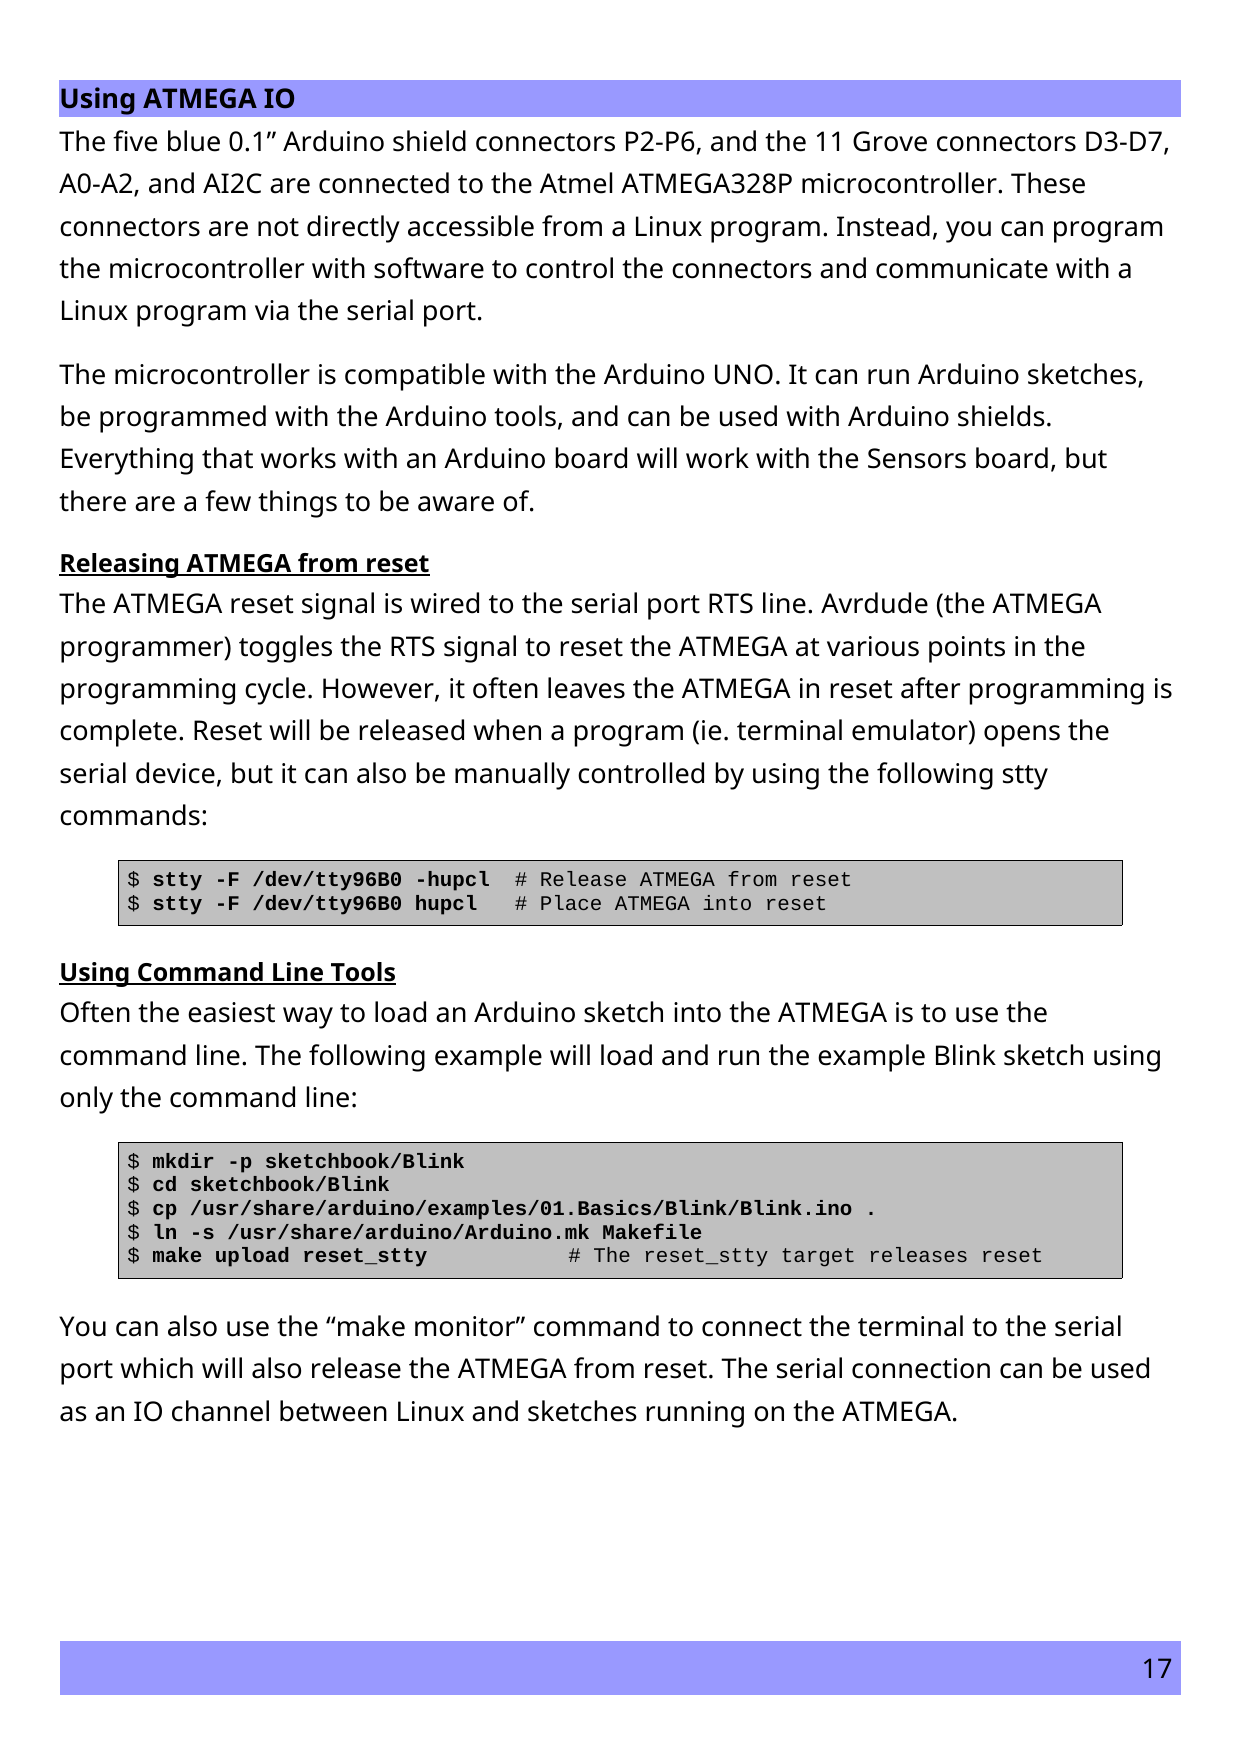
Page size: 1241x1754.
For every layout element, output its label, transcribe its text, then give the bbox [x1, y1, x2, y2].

text Often the easiest way to load an Arduino sketch into the ATMEGA is to use the command line. The following example will load and run the example Blink sketch using only the command line: [59, 994, 1181, 1115]
text The microcontroller is compatible with the Arduino UNO. It can run Arduino sketches, be programmed with the Arduino tools, and can be used with Arduino shields. Everything that works with an Arduino board will work with the Sensors board, but there are a few things to be aware of. [59, 355, 1181, 519]
text $ ln -s /usr/share/arduino/Arduino.mk Makefile [119, 1213, 1122, 1236]
text $ cp /usr/share/arduino/examples/01.Basics/Blink/Blink.ino . [119, 1189, 1122, 1213]
text The five blue 0.1” Arduino shield connectors P2-P6, and the 11 Grove connectors D3-D7, A0-A2, and AI2C are connected to the Atmel ATMEGA328P microcontroller. These connectors are not directly accessible from a Linux program. Instead, you can program the microcontroller with software to control the connectors and communicate with a Linux program via the serial port. [59, 122, 1181, 329]
text You can also use the “make monitor” command to connect the terminal to the serial port which will also release the ATMEGA from reset. The serial connection can be used as an IO channel between Linux and sketches running on the ATMEGA. [59, 1307, 1181, 1429]
subtitle Using ATMEGA IO [59, 80, 1181, 117]
text $ mkdir -p sketchbook/Blink [119, 1143, 1122, 1165]
subtitle Using Command Line Tools [59, 954, 1181, 989]
text $ make upload reset_stty # The reset_stty target releases reset [119, 1236, 1122, 1278]
text $ cd sketchbook/Blink [119, 1165, 1122, 1189]
text $ stty -F /dev/tty96B0 -hupcl # Release ATMEGA from reset [119, 861, 1122, 883]
text The ATMEGA reset signal is wired to the serial port RTS line. Avrdude (the ATMEGA programmer) toggles the RTS signal to reset the ATMEGA at various points in the programming cycle. However, it often leaves the ATMEGA in reset after programming is complete. Reset will be released when a program (ie. terminal emulator) opens the serial device, but it can also be manually controlled by using the following stty commands: [59, 585, 1181, 833]
text $ stty -F /dev/tty96B0 hupcl # Place ATMEGA into reset [119, 883, 1122, 925]
subtitle Releasing ATMEGA from reset [59, 546, 1181, 579]
